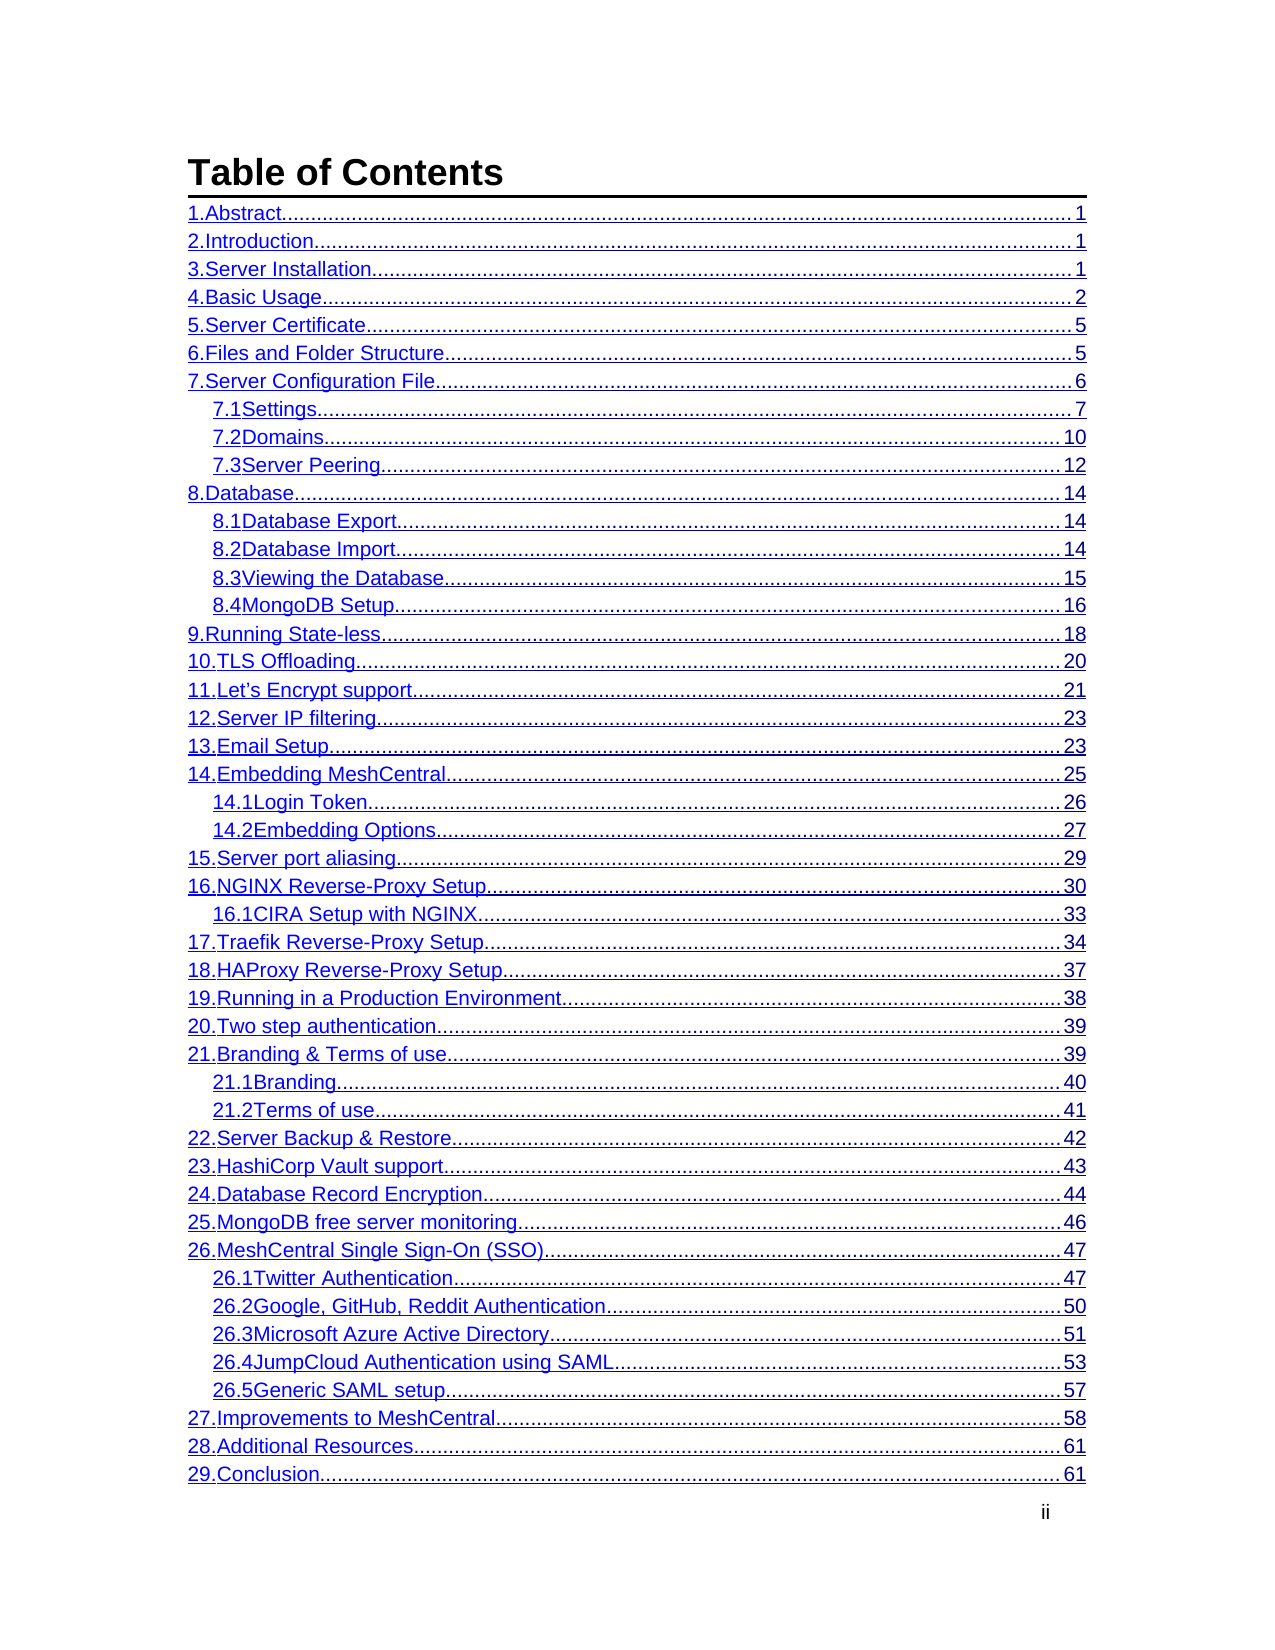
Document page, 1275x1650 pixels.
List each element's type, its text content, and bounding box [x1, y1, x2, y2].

text 21.1 Branding 40 [212, 1067, 1087, 1095]
text 8.4 MongoDB Setup 16 [212, 591, 1087, 619]
text 23. HashiCorp Vault support 43 [187, 1151, 1087, 1179]
text 21. Branding & Terms of use 39 [187, 1039, 1087, 1067]
text 3. Server Installation 1 [187, 254, 1087, 278]
text 16. NGINX Reverse-Proxy Setup 30 [187, 871, 1087, 899]
text 1. Abstract 1 [187, 198, 1087, 222]
text 5. Server Certificate 5 [187, 310, 1087, 334]
text 25. MongoDB free server monitoring 46 [187, 1207, 1087, 1235]
text 7.3 Server Peering 12 [212, 451, 1087, 478]
text 6. Files and Folder Structure 5 [187, 338, 1087, 362]
text 4. Basic Usage 2 [187, 282, 1087, 306]
text 26.1 Twitter Authentication 47 [212, 1263, 1087, 1291]
text 7.2 Domains 10 [212, 422, 1087, 451]
text 8.2 Database Import 14 [212, 534, 1087, 563]
text 14.1 Login Token 26 [212, 787, 1087, 815]
text 28. Additional Resources 61 [187, 1431, 1087, 1459]
text 26.5 Generic SAML setup 57 [212, 1375, 1087, 1403]
text 9. Running State-less 18 [187, 619, 1087, 647]
text 7.1 Settings 7 [212, 394, 1087, 418]
text 26. MeshCentral Single Sign-On (SSO) 47 [187, 1235, 1087, 1263]
text 14.2 Embedding Options 27 [212, 815, 1087, 843]
text 27. Improvements to MeshCentral 58 [187, 1403, 1087, 1431]
text 13. Email Setup 23 [187, 731, 1087, 759]
text 10. TLS Offloading 20 [187, 647, 1087, 675]
text 20. Two step authentication 39 [187, 1011, 1087, 1039]
text 8.1 Database Export 14 [212, 507, 1087, 534]
text 17. Traefik Reverse-Proxy Setup 34 [187, 927, 1087, 955]
text 8.3 Viewing the Database 15 [212, 563, 1087, 591]
text Table of Contents [187, 150, 1087, 198]
text 8. Database 14 [187, 478, 1087, 507]
text 14. Embedding MeshCentral 25 [187, 759, 1087, 787]
text 26.3 Microsoft Azure Active Directory 51 [212, 1319, 1087, 1347]
text 19. Running in a Production Environment 38 [187, 983, 1087, 1011]
text 22. Server Backup & Restore 42 [187, 1123, 1087, 1151]
text 15. Server port aliasing 29 [187, 843, 1087, 871]
text 11. Let’s Encrypt support 21 [187, 675, 1087, 703]
text 26.4 JumpCloud Authentication using SAML 53 [212, 1347, 1087, 1375]
text 21.2 Terms of use 41 [212, 1095, 1087, 1123]
text 18. HAProxy Reverse-Proxy Setup 37 [187, 955, 1087, 983]
text 7. Server Configuration File 6 [187, 366, 1087, 390]
text 26.2 Google, GitHub, Reddit Authentication 50 [212, 1291, 1087, 1319]
text 29. Conclusion 61 [187, 1459, 1087, 1487]
text 16.1 CIRA Setup with NGINX 33 [212, 899, 1087, 927]
text 2. Introduction 1 [187, 226, 1087, 250]
text 12. Server IP filtering 23 [187, 703, 1087, 731]
text 24. Database Record Encryption 44 [187, 1179, 1087, 1207]
